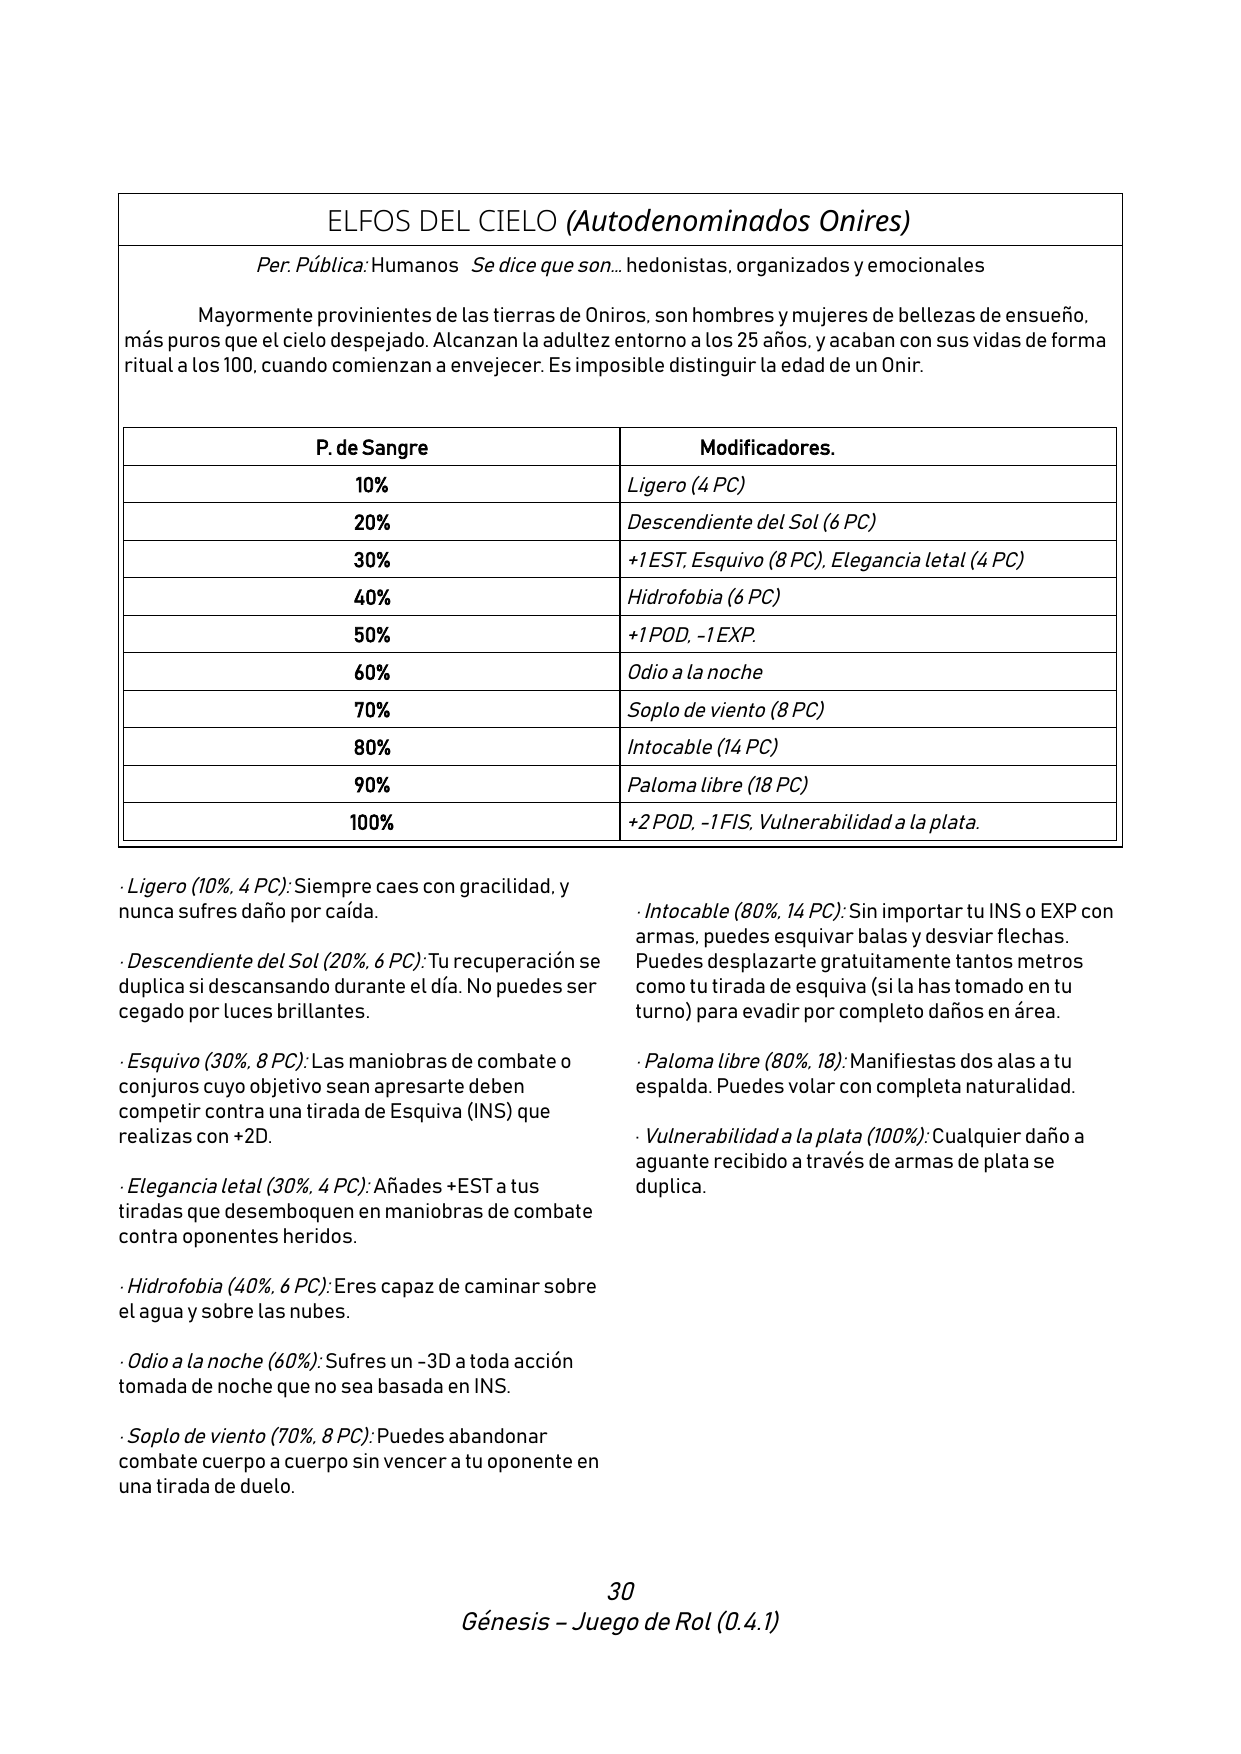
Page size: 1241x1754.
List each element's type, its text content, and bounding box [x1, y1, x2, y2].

table_cell 10% [124, 466, 619, 502]
table_cell +2 POD, -1 FIS, Vulnerabilidad a la plata. [621, 803, 1116, 839]
table_cell Per. Pública: Humanos Se dice que son… hedonistas, organizados y emocionales Mayormente provinientes de las tierras de Oniros, son hombres y mujeres de bellezas de ensueño, más puros que el cielo despejado. Alcanzan la adultez entorno a los 25 años, y acaban con sus vidas de forma ritual a los 100, cuando comienzan a envejecer. Es imposible distinguir la edad de un Onir. [119, 246, 1122, 846]
text · Elegancia letal (30%, 4 PC): Añades +EST a tus tiradas que desemboquen en maniobras de combate contra oponentes heridos. [118, 1172, 605, 1247]
table_cell 80% [124, 728, 619, 764]
text · Soplo de viento (70%, 8 PC): Puedes abandonar combate cuerpo a cuerpo sin vencer a tu oponente en una tirada de duelo. [118, 1422, 605, 1497]
table_cell Hidrofobia (6 PC) [621, 578, 1116, 614]
table_cell +1 POD, -1 EXP. [621, 616, 1116, 652]
table_header P. de Sangre [124, 428, 619, 464]
table_cell Intocable (14 PC) [621, 728, 1116, 764]
table_cell Paloma libre (18 PC) [621, 766, 1116, 802]
text · Hidrofobia (40%, 6 PC): Eres capaz de caminar sobre el agua y sobre las nubes. [118, 1272, 605, 1322]
table_cell Ligero (4 PC) [621, 466, 1116, 502]
table_cell 60% [124, 653, 619, 689]
table_cell Descendiente del Sol (6 PC) [621, 503, 1116, 539]
table_cell 40% [124, 578, 619, 614]
table_cell Soplo de viento (8 PC) [621, 691, 1116, 727]
text · Vulnerabilidad a la plata (100%): Cualquier daño a aguante recibido a través de armas de plata se duplica. [635, 1122, 1122, 1197]
table_cell 70% [124, 691, 619, 727]
table_header ELFOS DEL CIELO (Autodenominados Onires) [119, 194, 1122, 245]
text · Paloma libre (80%, 18): Manifiestas dos alas a tu espalda. Puedes volar con completa naturalidad. [635, 1047, 1122, 1097]
table_header Modificadores. [621, 428, 1116, 464]
table_cell 90% [124, 766, 619, 802]
text · Esquivo (30%, 8 PC): Las maniobras de combate o conjuros cuyo objetivo sean apresarte deben competir contra una tirada de Esquiva (INS) que realizas con +2D. [118, 1047, 605, 1147]
table_cell Odio a la noche [621, 653, 1116, 689]
table_cell 20% [124, 503, 619, 539]
table_cell 100% [124, 803, 619, 839]
table_cell +1 EST, Esquivo (8 PC), Elegancia letal (4 PC) [621, 541, 1116, 577]
text · Intocable (80%, 14 PC): Sin importar tu INS o EXP con armas, puedes esquivar balas y desviar flechas. Puedes desplazarte gratuitamente tantos metros como tu tirada de esquiva (si la has tomado en tu turno) para evadir por completo daños en área. [635, 897, 1122, 1022]
table_cell 50% [124, 616, 619, 652]
text · Odio a la noche (60%): Sufres un -3D a toda acción tomada de noche que no sea basada en INS. [118, 1347, 605, 1397]
text · Descendiente del Sol (20%, 6 PC): Tu recuperación se duplica si descansando durante el día. No puedes ser cegado por luces brillantes. [118, 947, 605, 1022]
table_cell 30% [124, 541, 619, 577]
text · Ligero (10%, 4 PC): Siempre caes con gracilidad, y nunca sufres daño por caída. [118, 872, 605, 922]
